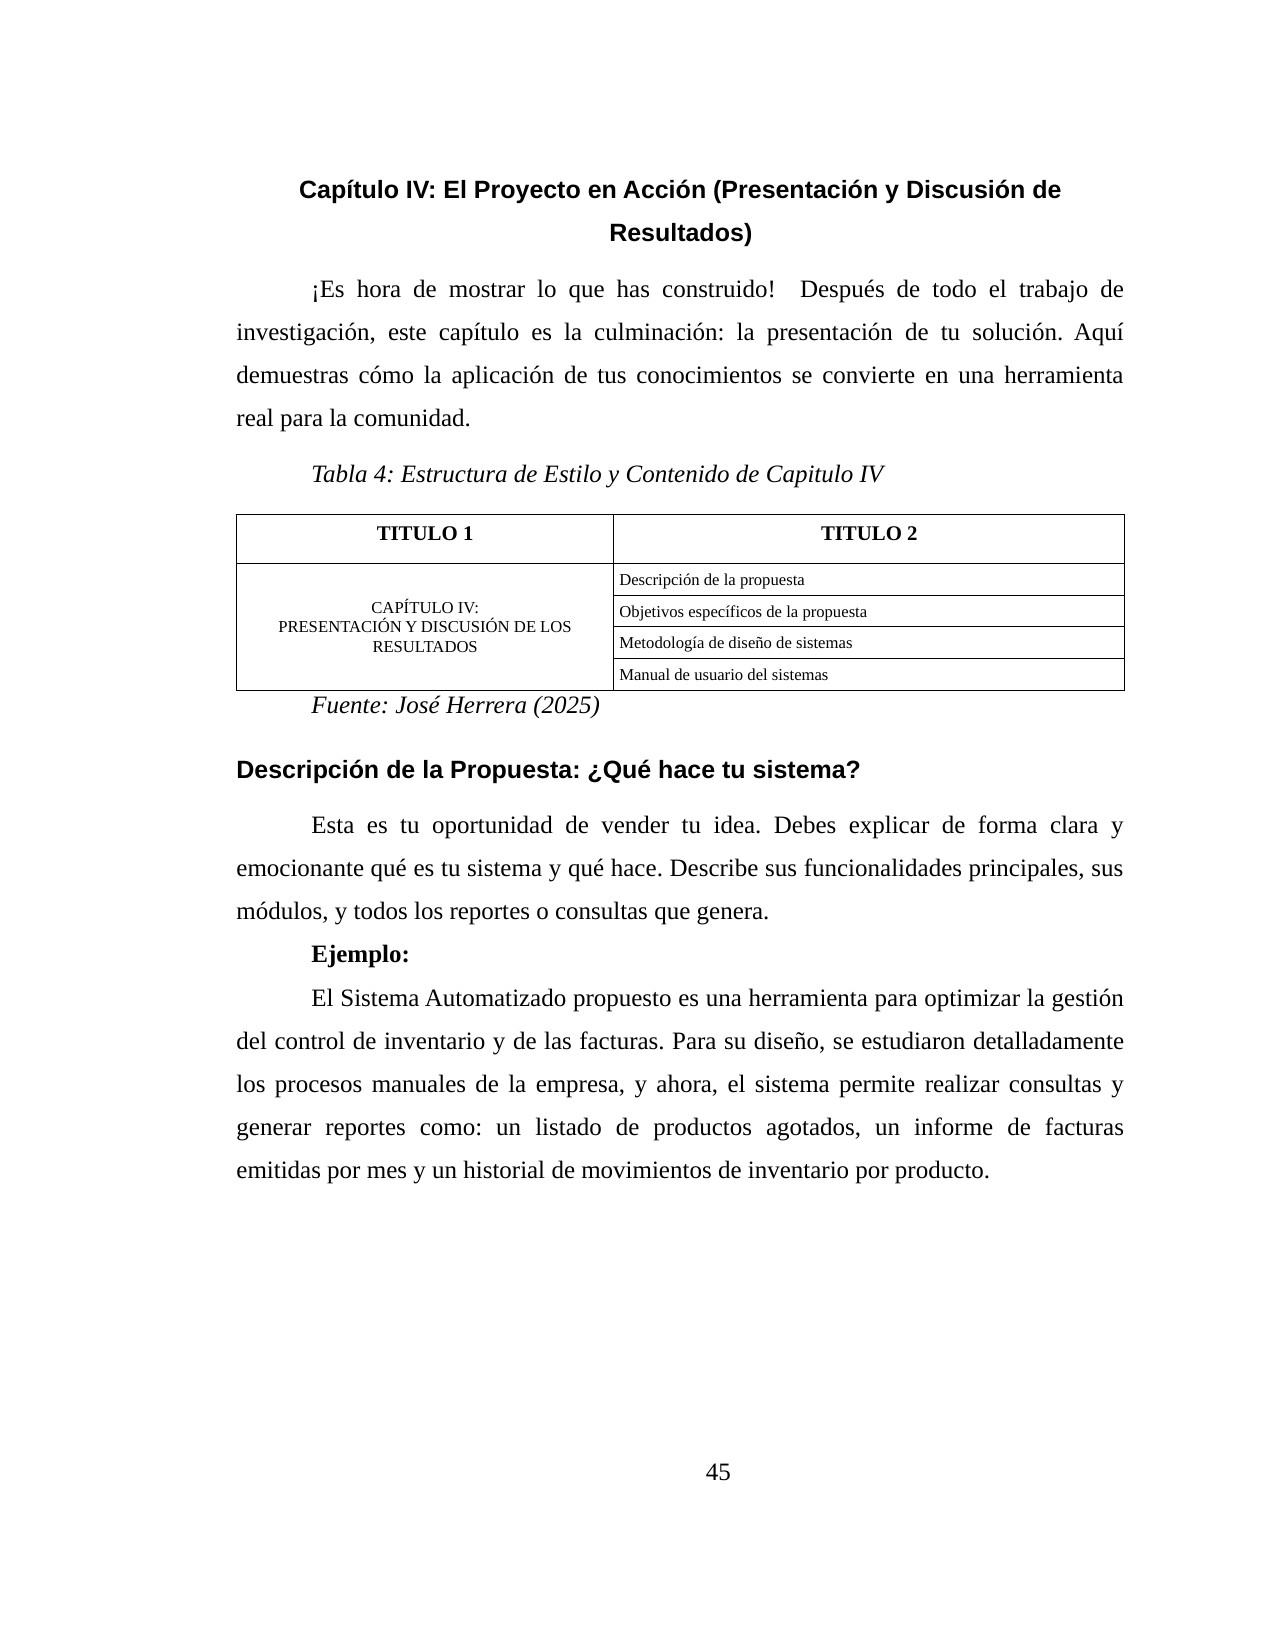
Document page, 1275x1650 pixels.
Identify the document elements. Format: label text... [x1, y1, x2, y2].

text Tabla 4: Estructura de Estilo y Contenido de Capitulo IV [236, 459, 1125, 487]
table_cell Manual de usuario del sistemas [614, 659, 1124, 689]
subtitle Descripción de la Propuesta: ¿Qué hace tu sistema? [236, 754, 1125, 783]
table_cell Descripción de la propuesta [614, 564, 1124, 594]
text Ejemplo: [236, 939, 1125, 968]
text El Sistema Automatizado propuesto es una herramienta para optimizar la gestión del control de inventario y de las facturas. Para su diseño, se estudiaron detalladamente los procesos manuales de la empresa, y ahora, el sistema permite realizar consultas y generar reportes como: un listado de productos agotados, un informe de facturas emitidas por mes y un historial de movimientos de inventario por producto. [236, 983, 1125, 1184]
table_cell CAPÍTULO IV: PRESENTACIÓN Y DISCUSIÓN DE LOS RESULTADOS [237, 564, 613, 689]
text ¡Es hora de mostrar lo que has construido! Después de todo el trabajo de investigación, este capítulo es la culminación: la presentación de tu solución. Aquí demuestras cómo la aplicación de tus conocimientos se convierte en una herramienta real para la comunidad. [236, 274, 1125, 432]
text Esta es tu oportunidad de vender tu idea. Debes explicar de forma clara y emocionante qué es tu sistema y qué hace. Describe sus funcionalidades principales, sus módulos, y todos los reportes o consultas que genera. [236, 810, 1125, 925]
table_cell Objetivos específicos de la propuesta [614, 596, 1124, 626]
table_cell Metodología de diseño de sistemas [614, 627, 1124, 658]
table_header TITULO 1 [237, 515, 613, 563]
table_header TITULO 2 [614, 515, 1124, 563]
text Fuente: José Herrera (2025) [236, 691, 1125, 719]
subtitle Capítulo IV: El Proyecto en Acción (Presentación y Discusión de Resultados) [236, 175, 1125, 247]
